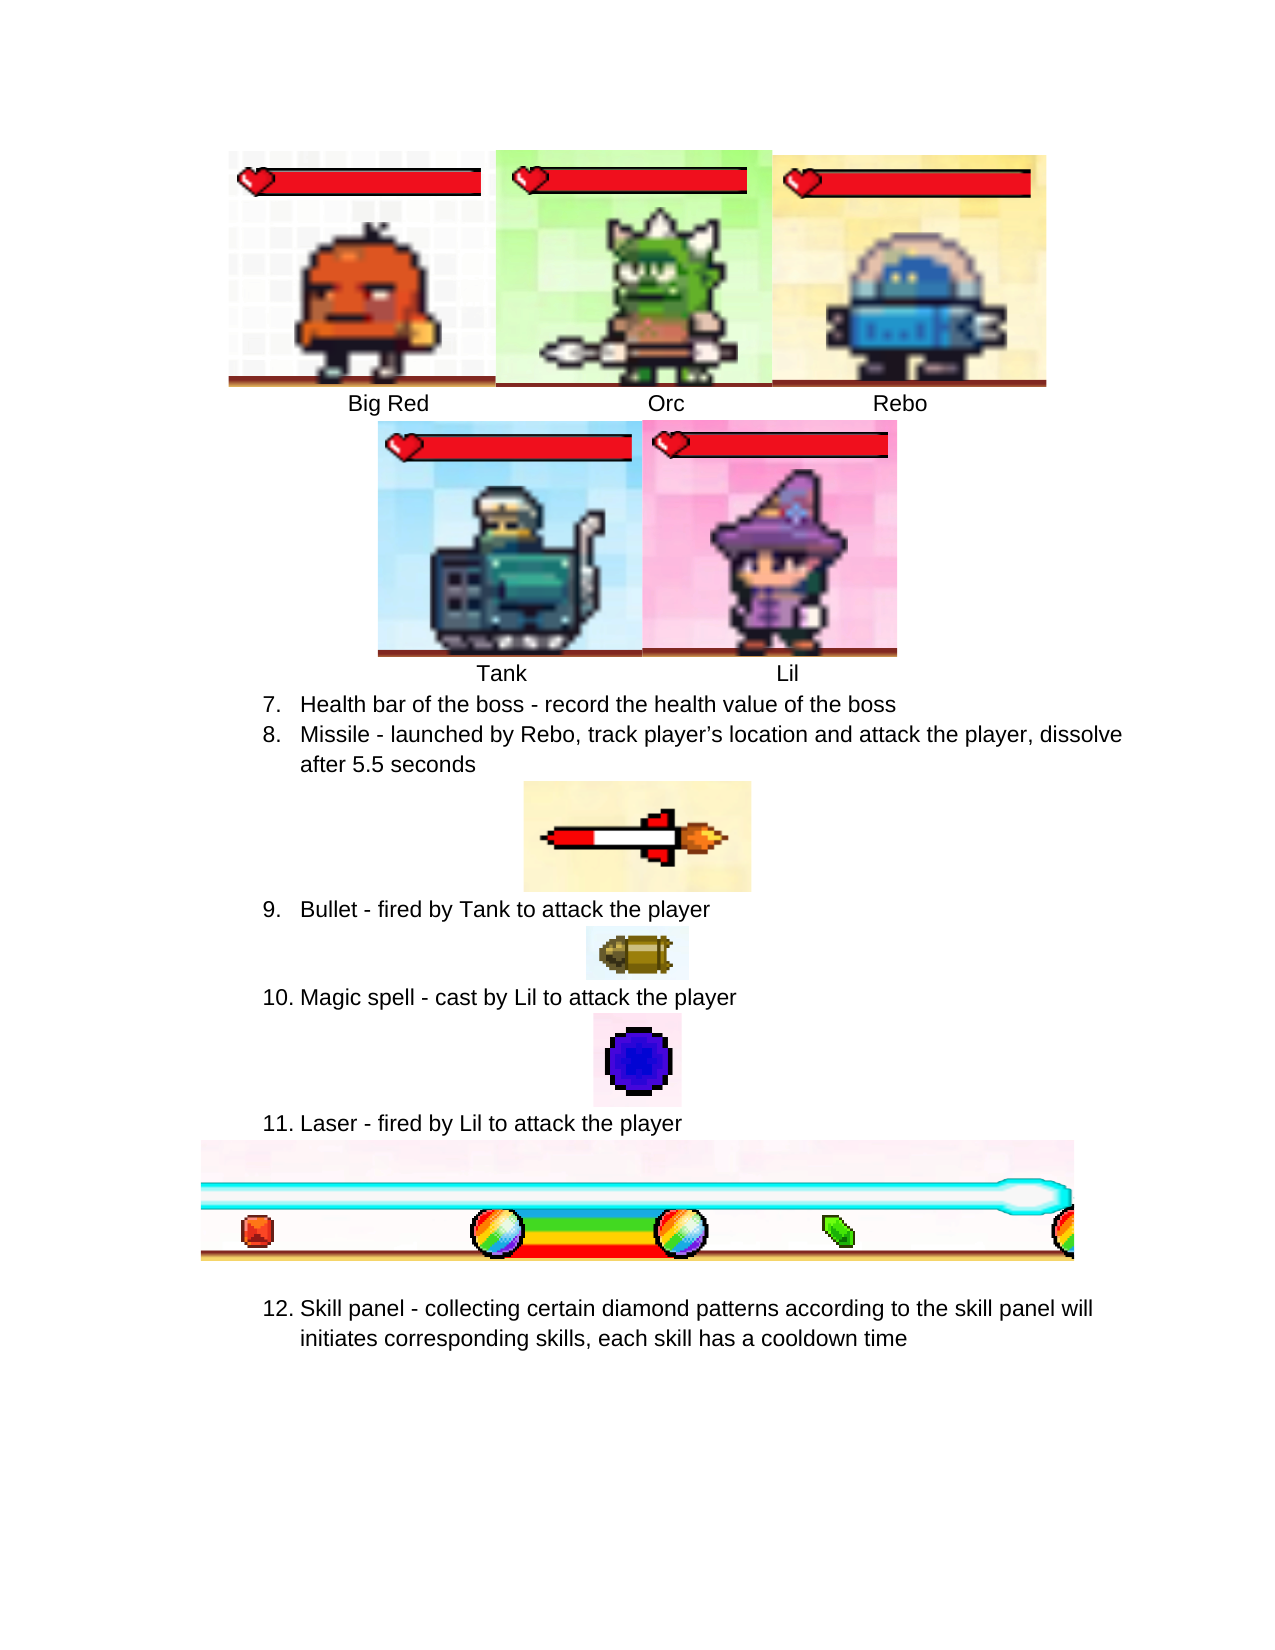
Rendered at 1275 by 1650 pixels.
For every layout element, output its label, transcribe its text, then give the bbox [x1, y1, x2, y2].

picture [228, 150, 1047, 387]
picture [586, 926, 689, 980]
text Big Red Orc Rebo [150, 390, 1125, 417]
list Bullet - fired by Tank to attack the player [262, 896, 1125, 922]
picture [523, 781, 752, 892]
list Skill panel - collecting certain diamond patterns according to the skill panel will initiates corresponding skills, each skill has a cooldown time [262, 1295, 1125, 1351]
list Laser - fired by Lil to attack the player [262, 1110, 1125, 1137]
text Tank Lil [150, 660, 1125, 687]
list Health bar of the boss - record the health value of the boss [262, 691, 1125, 717]
picture [200, 1140, 1075, 1261]
picture [593, 1013, 682, 1107]
list Missile - launched by Rebo, track player’s location and attack the player, dissolve after 5.5 seconds [262, 721, 1125, 777]
list Magic spell - cast by Lil to attack the player [262, 983, 1125, 1010]
picture [377, 420, 898, 657]
